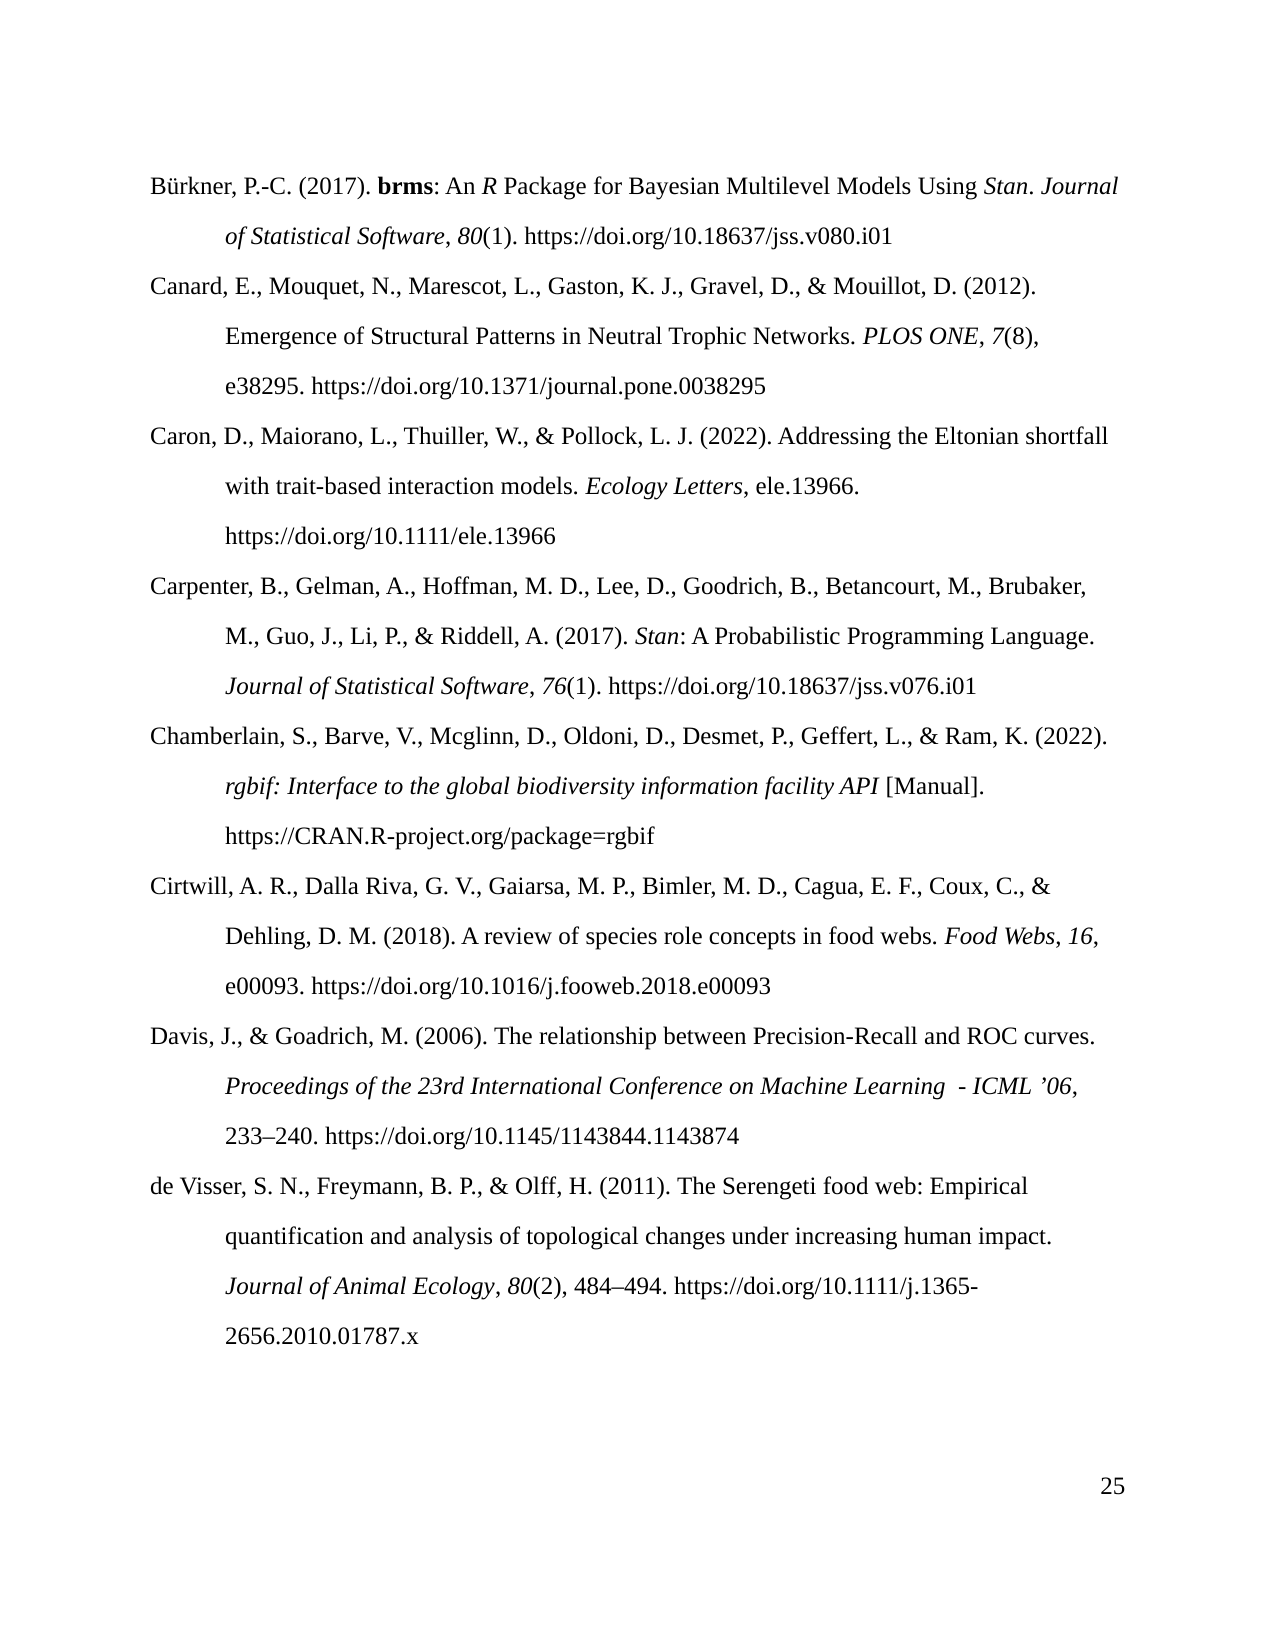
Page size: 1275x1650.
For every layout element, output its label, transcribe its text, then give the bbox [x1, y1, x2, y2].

text Davis, J., & Goadrich, M. (2006). The relationship between Precision-Recall and ROC curves. Proceedings of the 23rd International Conference on Machine Learning - ICML ’06, 233–240. https://doi.org/10.1145/1143844.1143874 [150, 1000, 1125, 1150]
text Cirtwill, A. R., Dalla Riva, G. V., Gaiarsa, M. P., Bimler, M. D., Cagua, E. F., Coux, C., & Dehling, D. M. (2018). A review of species role concepts in food webs. Food Webs, 16, e00093. https://doi.org/10.1016/j.fooweb.2018.e00093 [150, 850, 1125, 1000]
text Bürkner, P.-C. (2017). brms: An R Package for Bayesian Multilevel Models Using Stan. Journal of Statistical Software, 80(1). https://doi.org/10.18637/jss.v080.i01 [150, 150, 1125, 250]
text Chamberlain, S., Barve, V., Mcglinn, D., Oldoni, D., Desmet, P., Geffert, L., & Ram, K. (2022). rgbif: Interface to the global biodiversity information facility API [Manual]. https://CRAN.R-project.org/package=rgbif [150, 700, 1125, 850]
text Carpenter, B., Gelman, A., Hoffman, M. D., Lee, D., Goodrich, B., Betancourt, M., Brubaker, M., Guo, J., Li, P., & Riddell, A. (2017). Stan: A Probabilistic Programming Language. Journal of Statistical Software, 76(1). https://doi.org/10.18637/jss.v076.i01 [150, 550, 1125, 700]
text Canard, E., Mouquet, N., Marescot, L., Gaston, K. J., Gravel, D., & Mouillot, D. (2012). Emergence of Structural Patterns in Neutral Trophic Networks. PLOS ONE, 7(8), e38295. https://doi.org/10.1371/journal.pone.0038295 [150, 250, 1125, 400]
text Caron, D., Maiorano, L., Thuiller, W., & Pollock, L. J. (2022). Addressing the Eltonian shortfall with trait‐based interaction models. Ecology Letters, ele.13966. https://doi.org/10.1111/ele.13966 [150, 400, 1125, 550]
text de Visser, S. N., Freymann, B. P., & Olff, H. (2011). The Serengeti food web: Empirical quantification and analysis of topological changes under increasing human impact. Journal of Animal Ecology, 80(2), 484–494. https://doi.org/10.1111/j.1365-2656.2010.01787.x [150, 1150, 1125, 1350]
